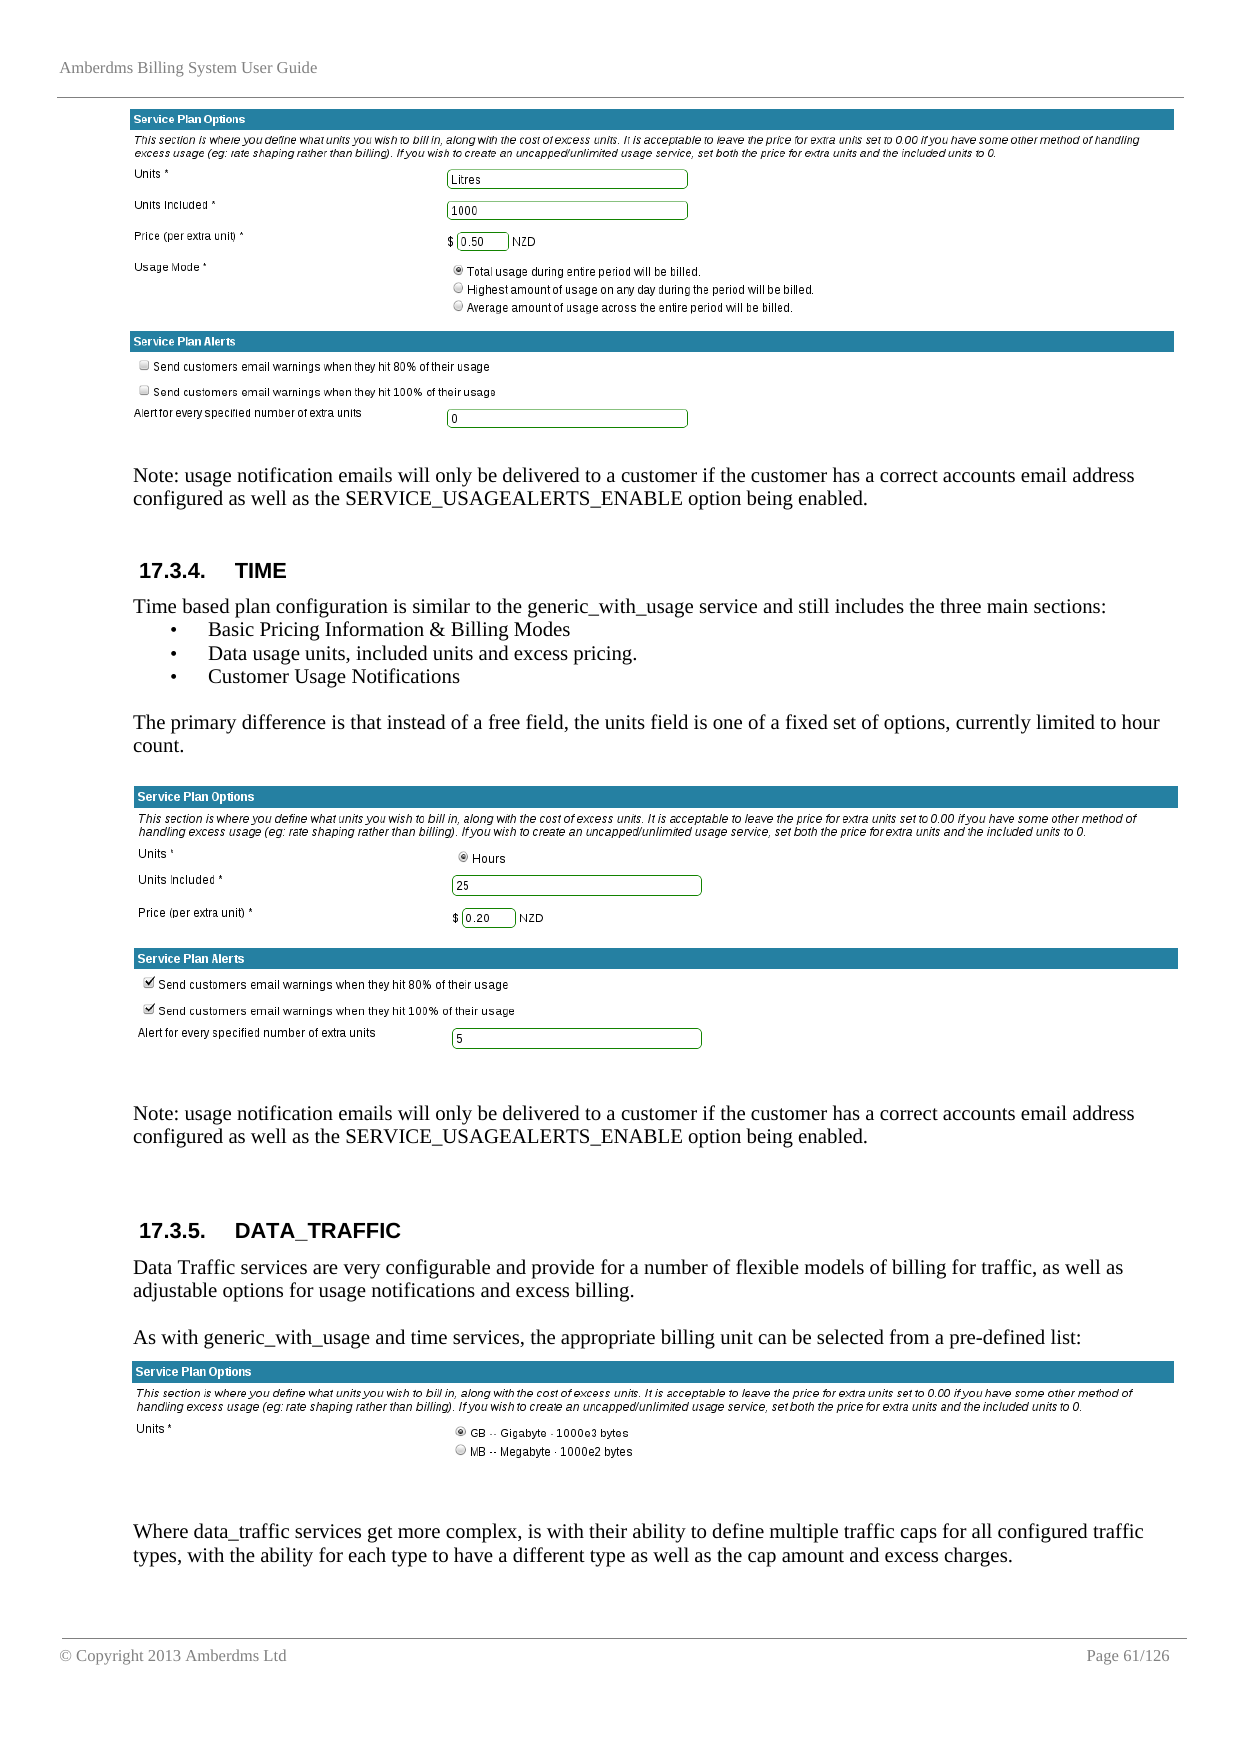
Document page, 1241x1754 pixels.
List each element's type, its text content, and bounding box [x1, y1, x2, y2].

picture [128, 1356, 1177, 1474]
text As with generic_with_usage and time services, the appropriate billing unit can be selected from a pre-defined list: [133, 1326, 1181, 1349]
text Data Traffic services are very configurable and provide for a number of flexible models of billing for traffic, as well as adjustable options for usage notifications and excess billing. [133, 1256, 1181, 1302]
text Note: usage notification emails will only be delivered to a customer if the customer has a correct accounts email address configured as well as the SERVICE_USAGEALERTS_ENABLE option being enabled. [133, 464, 1181, 510]
picture [127, 107, 1176, 441]
text Time based plan configuration is similar to the generic_with_usage service and still includes the three main sections: [133, 595, 1181, 618]
subtitle TIME [133, 558, 1181, 583]
text The primary difference is that instead of a free field, the units field is one of a fixed set of options, currently limited to hour count. [133, 711, 1181, 757]
subtitle data_traffic [133, 1219, 1181, 1244]
list Data usage units, included units and excess pricing. [170, 641, 1181, 664]
list Customer Usage Notifications [170, 664, 1181, 688]
text Where data_traffic services get more complex, is with their ability to define multiple traffic caps for all configured traffic types, with the ability for each type to have a different type as well as the cap amount and excess charges. [133, 1520, 1181, 1567]
text Note: usage notification emails will only be delivered to a customer if the customer has a correct accounts email address configured as well as the SERVICE_USAGEALERTS_ENABLE option being enabled. [133, 1102, 1181, 1148]
picture [130, 780, 1179, 1056]
list Basic Pricing Information & Billing Modes [170, 618, 1181, 641]
